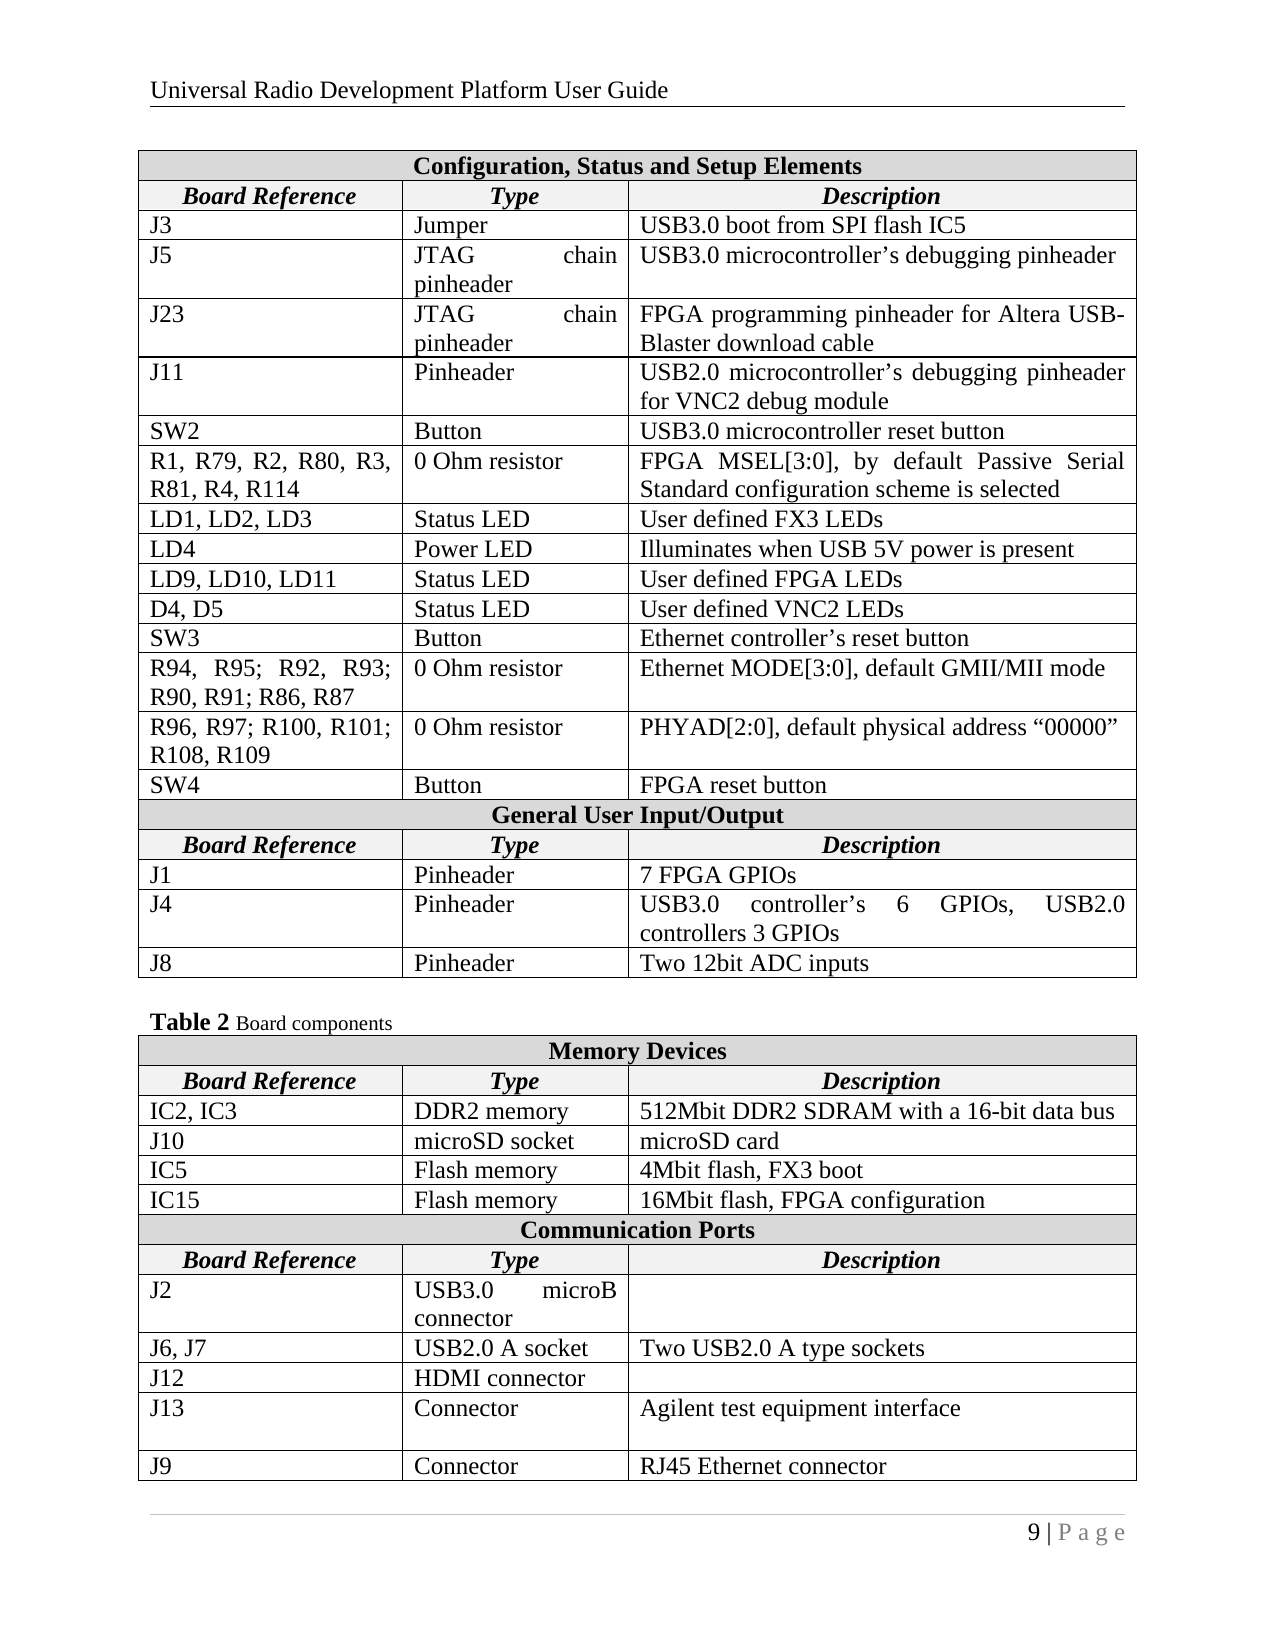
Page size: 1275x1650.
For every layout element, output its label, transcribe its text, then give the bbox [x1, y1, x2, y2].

table_cell J1 [139, 860, 402, 888]
table_cell Type [403, 181, 628, 209]
table_cell Board Reference [139, 1245, 402, 1274]
table_cell Illuminates when USB 5V power is present [629, 534, 1136, 563]
table_cell R94, R95; R92, R93; R90, R91; R86, R87 [139, 653, 402, 711]
table_cell Button [403, 770, 628, 799]
table_cell J4 [139, 890, 402, 947]
table_cell J8 [139, 948, 402, 977]
table_cell Agilent test equipment interface [629, 1393, 1136, 1450]
table_cell Pinheader [403, 358, 628, 415]
table_cell Flash memory [403, 1156, 628, 1184]
table_cell J11 [139, 358, 402, 415]
table_cell LD9, LD10, LD11 [139, 564, 402, 593]
table_cell FPGA programming pinheader for Altera USB-Blaster download cable [629, 299, 1136, 356]
table_cell USB3.0 controller’s 6 GPIOs, USB2.0 controllers 3 GPIOs [629, 890, 1136, 947]
table_cell General User Input/Output [139, 800, 1136, 829]
table_cell SW4 [139, 770, 402, 799]
table_cell Configuration, Status and Setup Elements [139, 151, 1136, 180]
table_cell [629, 1275, 1136, 1332]
table_cell User defined FPGA LEDs [629, 564, 1136, 593]
table_cell Description [629, 181, 1136, 209]
table_cell Pinheader [403, 890, 628, 947]
table_cell Flash memory [403, 1185, 628, 1214]
table_cell LD1, LD2, LD3 [139, 504, 402, 533]
table_cell Ethernet controller’s reset button [629, 624, 1136, 652]
table_cell Memory Devices [139, 1036, 1136, 1065]
table_cell USB3.0 microB connector [403, 1275, 628, 1332]
table_cell Description [629, 830, 1136, 859]
table_cell Pinheader [403, 948, 628, 977]
table_cell Power LED [403, 534, 628, 563]
table_cell Status LED [403, 594, 628, 622]
table_cell DDR2 memory [403, 1096, 628, 1125]
table_cell J3 [139, 211, 402, 239]
table_cell J10 [139, 1126, 402, 1154]
table_cell JTAG chain pinheader [403, 299, 628, 356]
table_cell Board Reference [139, 1066, 402, 1095]
table_cell 512Mbit DDR2 SDRAM with a 16-bit data bus [629, 1096, 1136, 1125]
table_cell 0 Ohm resistor [403, 446, 628, 503]
table_cell R96, R97; R100, R101; R108, R109 [139, 712, 402, 769]
table_cell 4Mbit flash, FX3 boot [629, 1156, 1136, 1184]
table_cell USB3.0 microcontroller’s debugging pinheader [629, 240, 1136, 298]
table_cell 16Mbit flash, FPGA configuration [629, 1185, 1136, 1214]
table_cell J23 [139, 299, 402, 356]
table_cell USB2.0 microcontroller’s debugging pinheader for VNC2 debug module [629, 358, 1136, 415]
table_cell 7 FPGA GPIOs [629, 860, 1136, 888]
table_cell 0 Ohm resistor [403, 653, 628, 711]
table_cell FPGA reset button [629, 770, 1136, 799]
table_cell R1, R79, R2, R80, R3, R81, R4, R114 [139, 446, 402, 503]
table_cell Status LED [403, 504, 628, 533]
table_cell Status LED [403, 564, 628, 593]
table_cell USB2.0 A socket [403, 1333, 628, 1362]
table_cell D4, D5 [139, 594, 402, 622]
table_cell SW2 [139, 416, 402, 445]
table_cell USB3.0 boot from SPI flash IC5 [629, 211, 1136, 239]
table_cell Type [403, 1245, 628, 1274]
table_cell USB3.0 microcontroller reset button [629, 416, 1136, 445]
table_cell SW3 [139, 624, 402, 652]
table_cell Communication Ports [139, 1215, 1136, 1244]
table_cell [629, 1363, 1136, 1392]
table_cell Two USB2.0 A type sockets [629, 1333, 1136, 1362]
table_cell Jumper [403, 211, 628, 239]
table_cell RJ45 Ethernet connector [629, 1451, 1136, 1480]
table_cell Pinheader [403, 860, 628, 888]
table_cell Two 12bit ADC inputs [629, 948, 1136, 977]
table_cell Description [629, 1066, 1136, 1095]
table_cell J13 [139, 1393, 402, 1450]
table_cell microSD socket [403, 1126, 628, 1154]
table_cell Button [403, 416, 628, 445]
table_cell IC2, IC3 [139, 1096, 402, 1125]
table_cell Connector [403, 1451, 628, 1480]
table_cell IC5 [139, 1156, 402, 1184]
table_cell Description [629, 1245, 1136, 1274]
table_cell Board Reference [139, 181, 402, 209]
table_cell User defined VNC2 LEDs [629, 594, 1136, 622]
table_cell Connector [403, 1393, 628, 1450]
table_cell Button [403, 624, 628, 652]
table_cell J5 [139, 240, 402, 298]
table_cell LD4 [139, 534, 402, 563]
table_cell J9 [139, 1451, 402, 1480]
table_cell J6, J7 [139, 1333, 402, 1362]
table_cell Table 2 Board components [138, 978, 1137, 1035]
table_cell IC15 [139, 1185, 402, 1214]
table_cell Ethernet MODE[3:0], default GMII/MII mode [629, 653, 1136, 711]
table_cell HDMI connector [403, 1363, 628, 1392]
table_cell JTAG chain pinheader [403, 240, 628, 298]
table_cell J12 [139, 1363, 402, 1392]
table_cell J2 [139, 1275, 402, 1332]
table_cell PHYAD[2:0], default physical address “00000” [629, 712, 1136, 769]
table_cell User defined FX3 LEDs [629, 504, 1136, 533]
table_cell Type [403, 830, 628, 859]
table_cell microSD card [629, 1126, 1136, 1154]
table_cell Type [403, 1066, 628, 1095]
table_cell Board Reference [139, 830, 402, 859]
table_cell FPGA MSEL[3:0], by default Passive Serial Standard configuration scheme is selected [629, 446, 1136, 503]
table_cell 0 Ohm resistor [403, 712, 628, 769]
